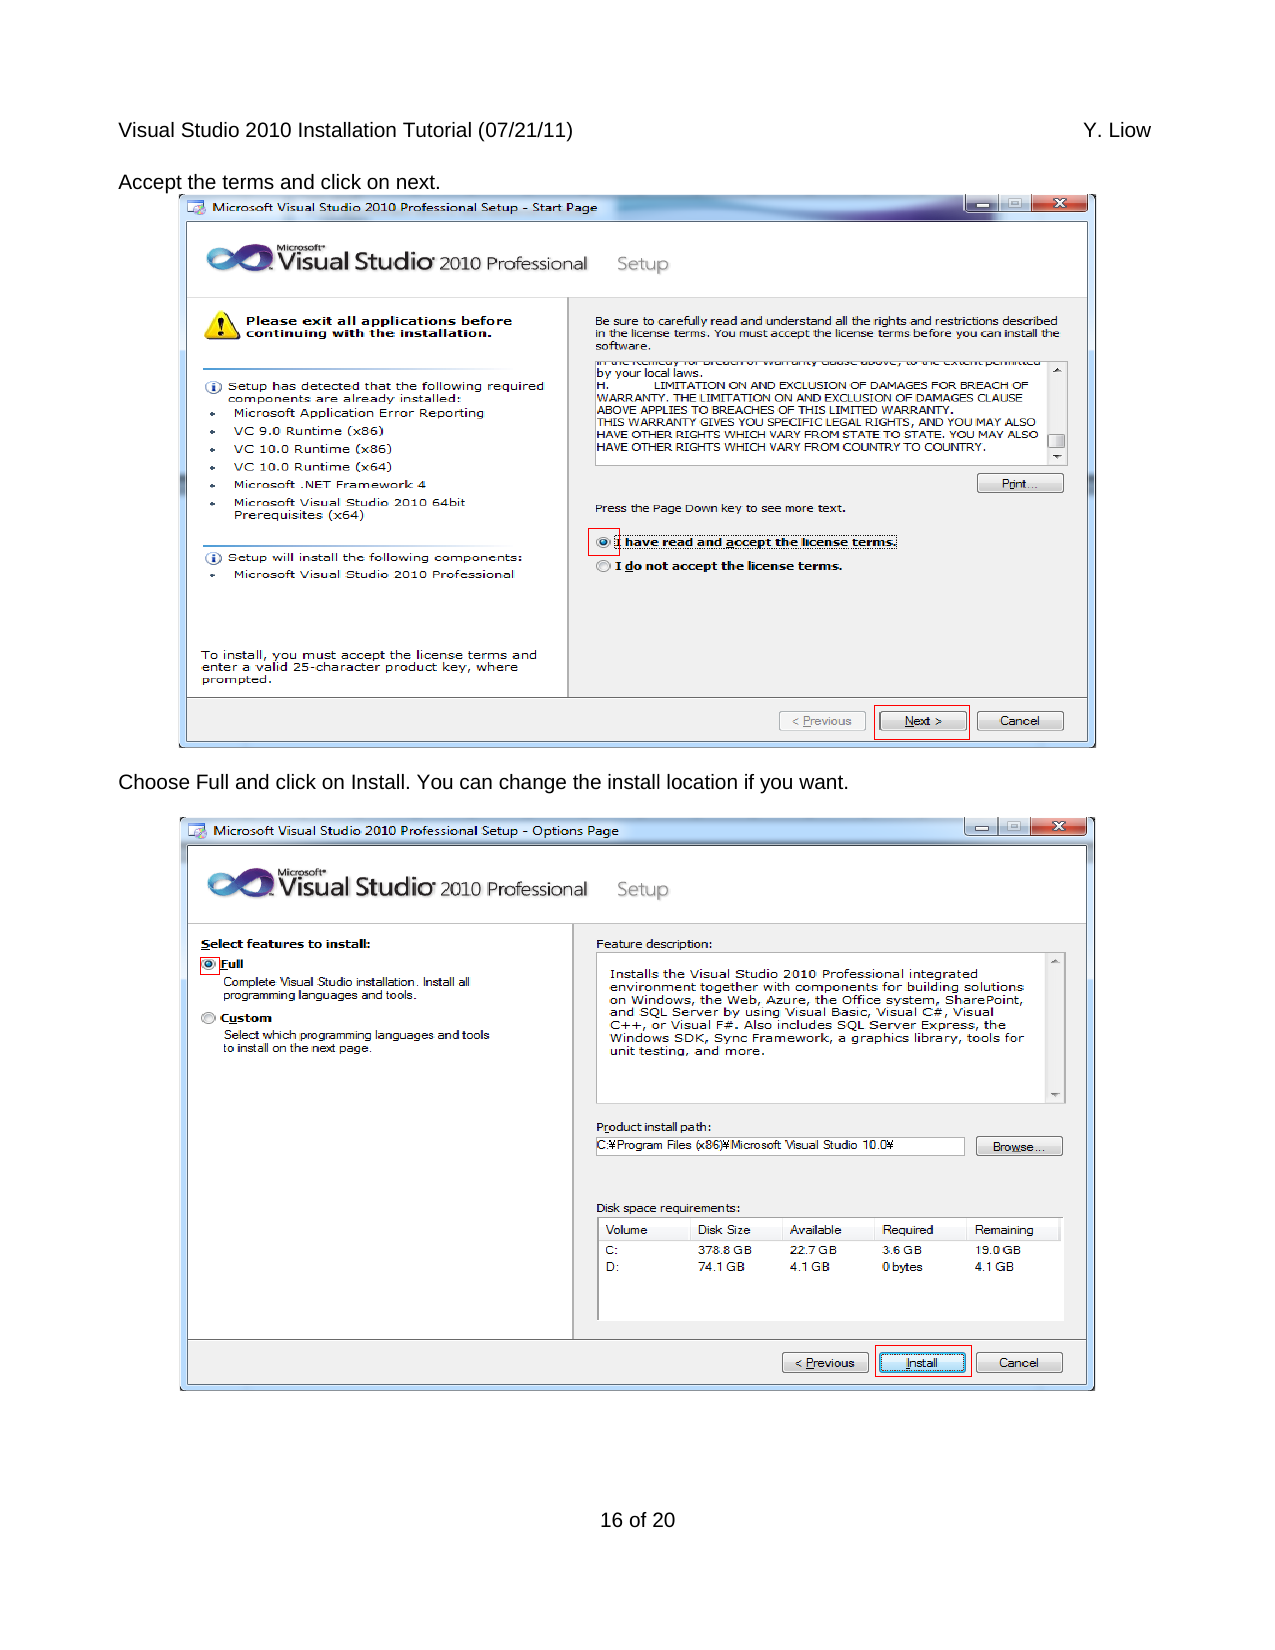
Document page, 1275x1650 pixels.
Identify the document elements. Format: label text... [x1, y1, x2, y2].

picture [179, 817, 1096, 1391]
text Choose Full and click on Install. You can change the install location if you want. [118, 771, 1157, 794]
text Accept the terms and click on next. [118, 171, 1157, 194]
picture [178, 194, 1097, 748]
